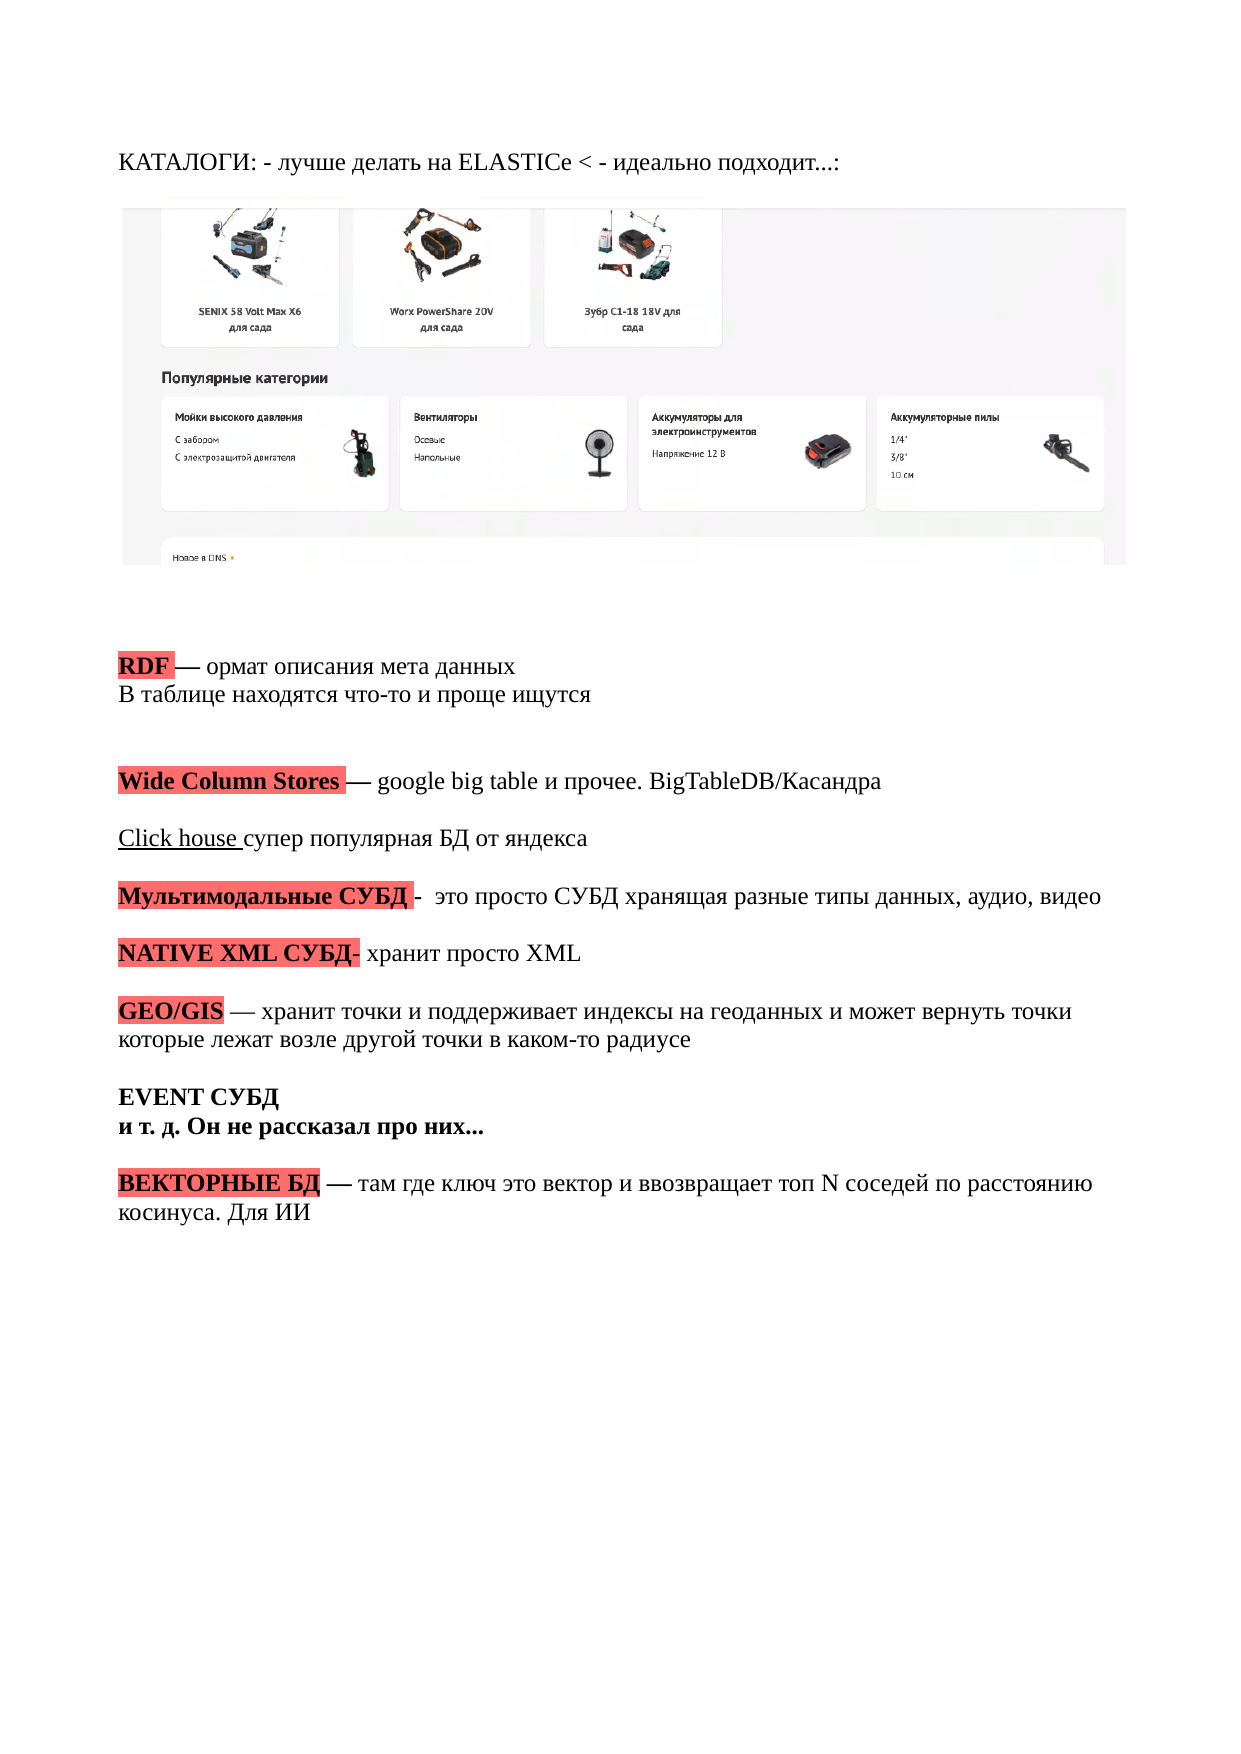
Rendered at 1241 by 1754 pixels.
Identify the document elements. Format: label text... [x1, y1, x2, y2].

text Click house супер популярная БД от яндекса [118, 823, 1122, 852]
text КАТАЛОГИ: - лучше делать на ELASTICе < - идеально подходит...: [118, 147, 1122, 176]
text GEO/GIS — хранит точки и поддерживает индексы на геоданных и может вернуть точки которые лежат возле другой точки в каком-то радиусе [118, 996, 1122, 1053]
text В таблице находятся что-то и проще ищутся [118, 679, 1122, 708]
text ВЕКТОРНЫЕ БД — там где ключ это вектор и ввозвращает топ N соседей по расстоянию косинуса. Для ИИ [118, 1168, 1122, 1226]
text и т. д. Он не рассказал про них... [118, 1111, 1122, 1139]
text EVENT СУБД [118, 1082, 1122, 1111]
text Мультимодальные СУБД - это просто СУБД хранящая разные типы данных, аудио, видео [118, 881, 1122, 909]
picture [122, 197, 1127, 565]
text NATIVE XML СУБД- хранит просто XML [118, 938, 1122, 967]
text Wide Column Stores — google big table и прочее. BigTableDB/Касандра [118, 766, 1122, 794]
text RDF — ормат описания мета данных [118, 651, 1122, 679]
